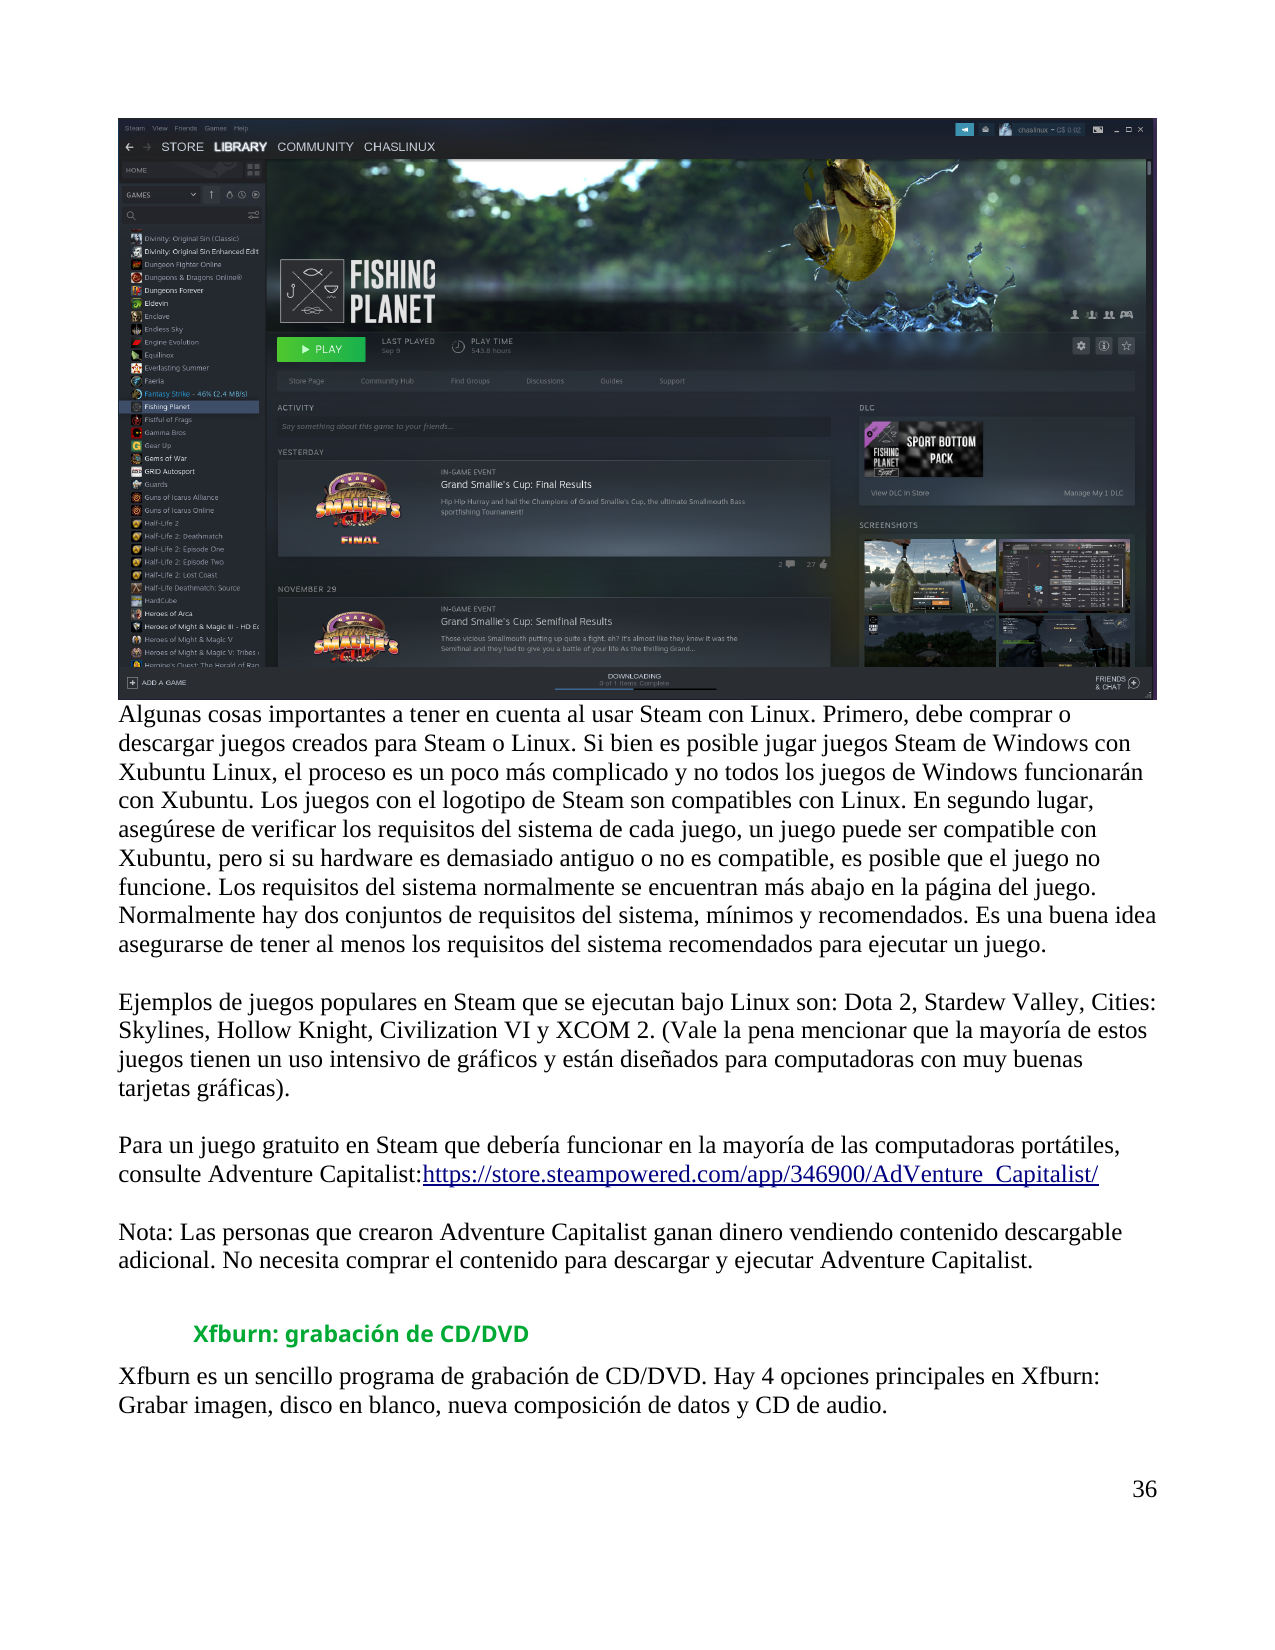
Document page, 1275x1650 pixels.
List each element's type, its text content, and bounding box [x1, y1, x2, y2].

text Algunas cosas importantes a tener en cuenta al usar Steam con Linux. Primero, debe comprar o descargar juegos creados para Steam o Linux. Si bien es posible jugar juegos Steam de Windows con Xubuntu Linux, el proceso es un poco más complicado y no todos los juegos de Windows funcionarán con Xubuntu. Los juegos con el logotipo de Steam son compatibles con Linux. En segundo lugar, asegúrese de verificar los requisitos del sistema de cada juego, un juego puede ser compatible con Xubuntu, pero si su hardware es demasiado antiguo o no es compatible, es posible que el juego no funcione. Los requisitos del sistema normalmente se encuentran más abajo en la página del juego. Normalmente hay dos conjuntos de requisitos del sistema, mínimos y recomendados. Es una buena idea asegurarse de tener al menos los requisitos del sistema recomendados para ejecutar un juego. [118, 700, 1157, 958]
subtitle Xfburn: grabación de CD/DVD [118, 1318, 1157, 1349]
text Nota: Las personas que crearon Adventure Capitalist ganan dinero vendiendo contenido descargable adicional. No necesita comprar el contenido para descargar y ejecutar Adventure Capitalist. [118, 1217, 1157, 1274]
text Xfburn es un sencillo programa de grabación de CD/DVD. Hay 4 opciones principales en Xfburn: Grabar imagen, disco en blanco, nueva composición de datos y CD de audio. [118, 1361, 1157, 1419]
picture [118, 118, 1157, 700]
text Ejemplos de juegos populares en Steam que se ejecutan bajo Linux son: Dota 2, Stardew Valley, Cities: Skylines, Hollow Knight, Civilization VI y XCOM 2. (Vale la pena mencionar que la mayoría de estos juegos tienen un uso intensivo de gráficos y están diseñados para computadoras con muy buenas tarjetas gráficas). [118, 987, 1157, 1102]
text Para un juego gratuito en Steam que debería funcionar en la mayoría de las computadoras portátiles, consulte Adventure Capitalist:https://store.steampowered.com/app/346900/AdVenture_Capitalist/ [118, 1131, 1157, 1188]
